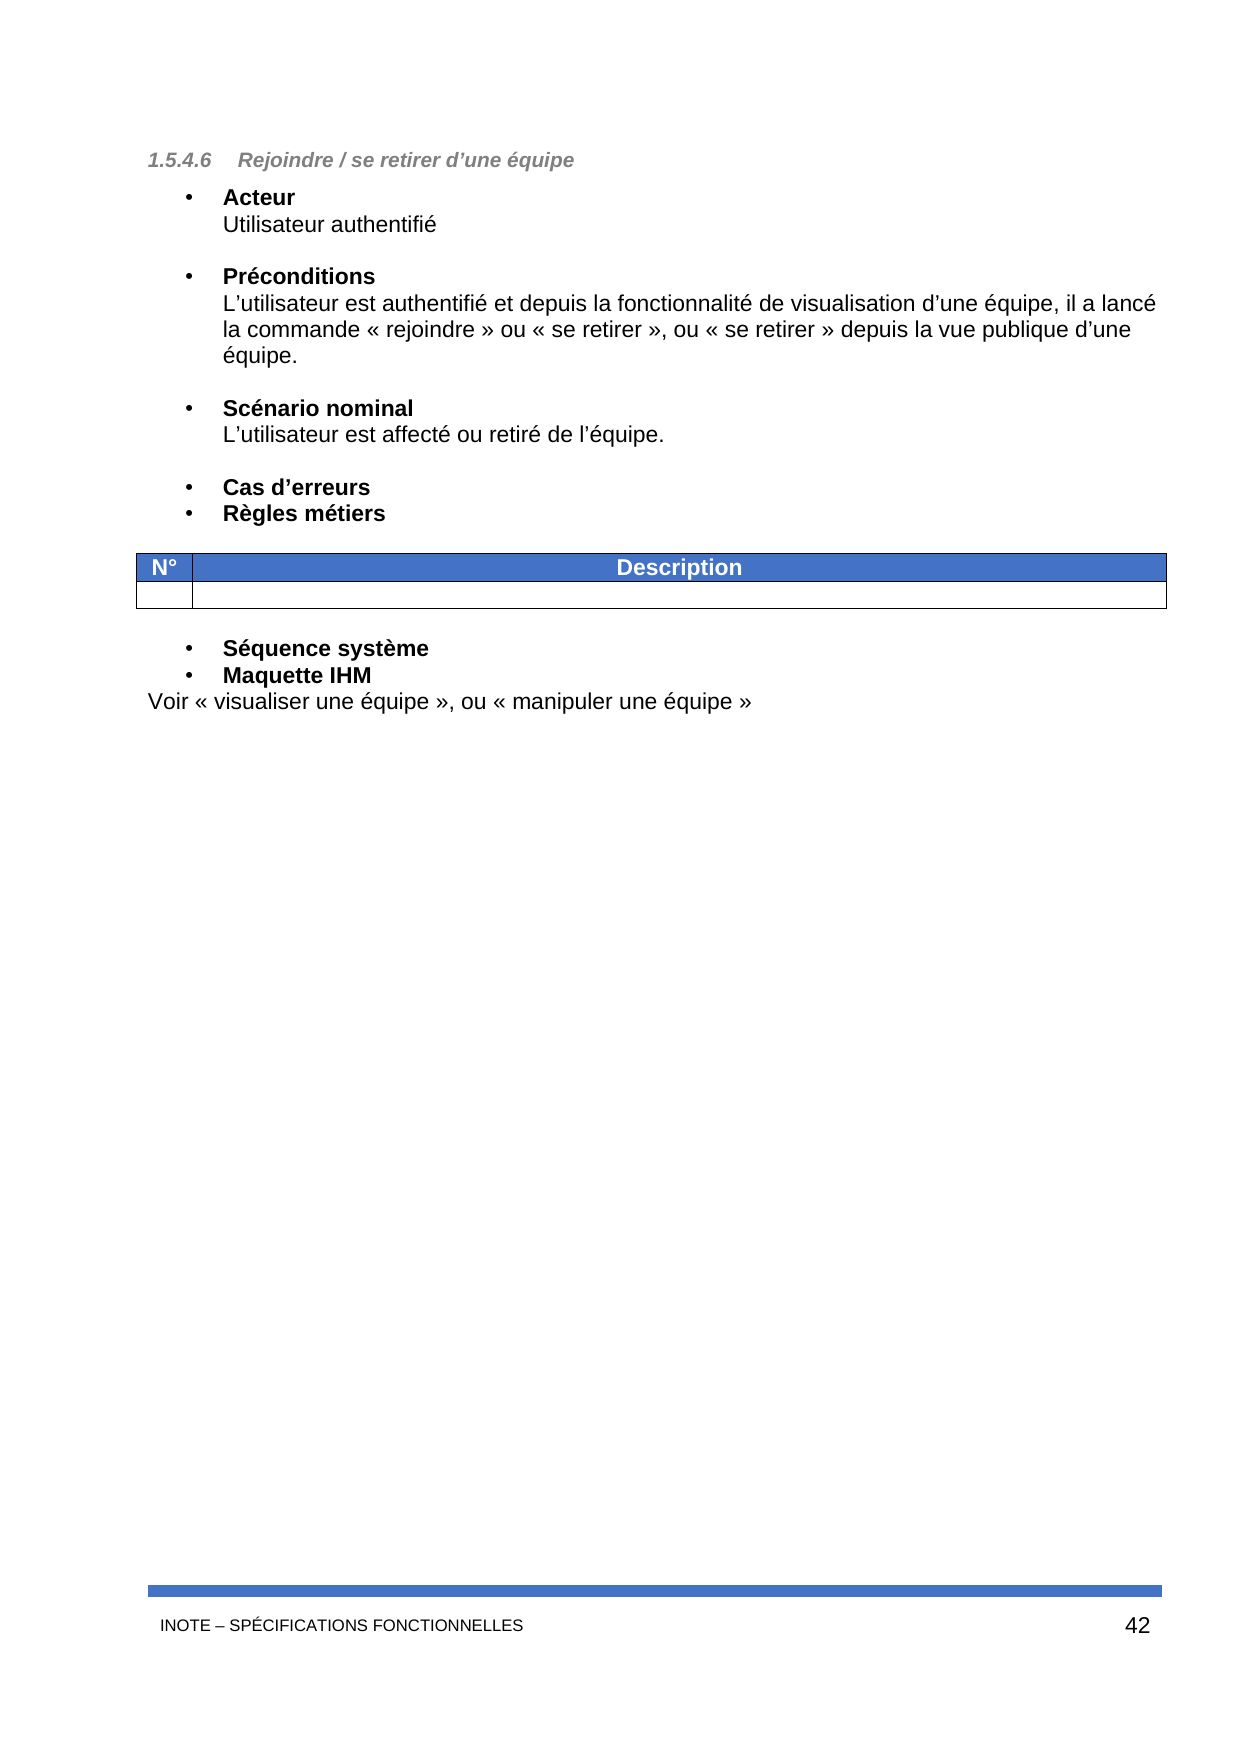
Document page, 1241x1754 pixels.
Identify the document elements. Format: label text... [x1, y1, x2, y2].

table_cell [137, 582, 192, 608]
list Cas d’erreurs [185, 474, 1162, 500]
list Préconditions [185, 263, 1162, 289]
list Scénario nominal [185, 395, 1162, 421]
list Séquence système [185, 635, 1162, 662]
table_header Description [193, 554, 1166, 581]
text Voir « visualiser une équipe », ou « manipuler une équipe » [148, 688, 1162, 714]
subtitle Rejoindre / se retirer d’une équipe [148, 148, 1162, 172]
list Acteur [185, 184, 1162, 211]
list L’utilisateur est affecté ou retiré de l’équipe. [185, 421, 1162, 448]
list Utilisateur authentifié [185, 211, 1162, 237]
table_cell [193, 582, 1166, 608]
list Maquette IHM [185, 662, 1162, 688]
list L’utilisateur est authentifié et depuis la fonctionnalité de visualisation d’une équipe, il a lancé la commande « rejoindre » ou « se retirer », ou « se retirer » depuis la vue publique d’une équipe. [185, 289, 1162, 369]
table_header N° [137, 554, 192, 581]
list Règles métiers [185, 500, 1162, 527]
